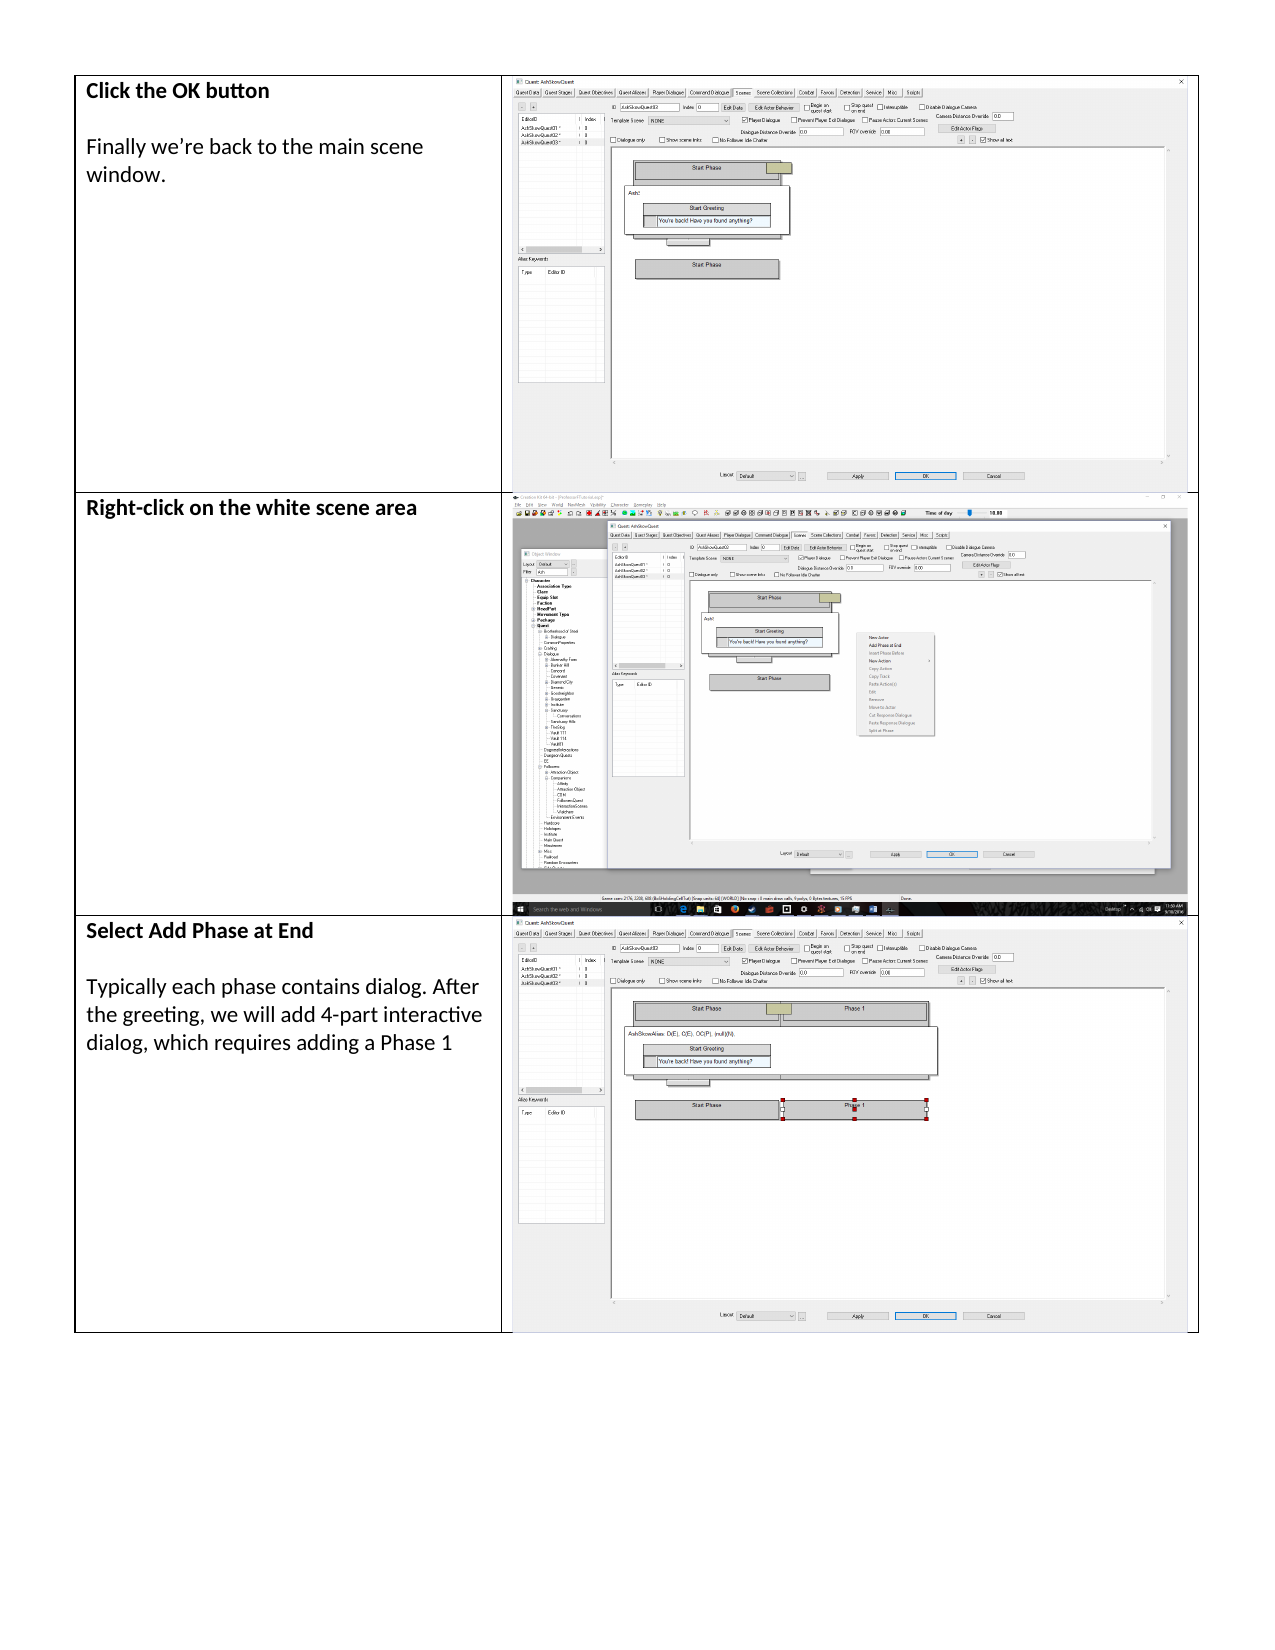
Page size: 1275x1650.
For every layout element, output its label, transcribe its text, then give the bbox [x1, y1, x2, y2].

table_cell [502, 76, 512, 492]
table_cell Right-click on the white scene area [76, 493, 501, 915]
table_cell [1188, 916, 1198, 1332]
table_cell [502, 916, 512, 1332]
table_cell [1188, 493, 1198, 915]
table_cell Select Add Phase at End Typically each phase contains dialog. After the greeting, we will add 4-part interactive dialog, which requires adding a Phase 1 [76, 916, 501, 1332]
table_cell [502, 493, 512, 915]
table_cell Click the OK button Finally we’re back to the main scene window. [76, 76, 501, 492]
table_cell [1188, 76, 1198, 492]
